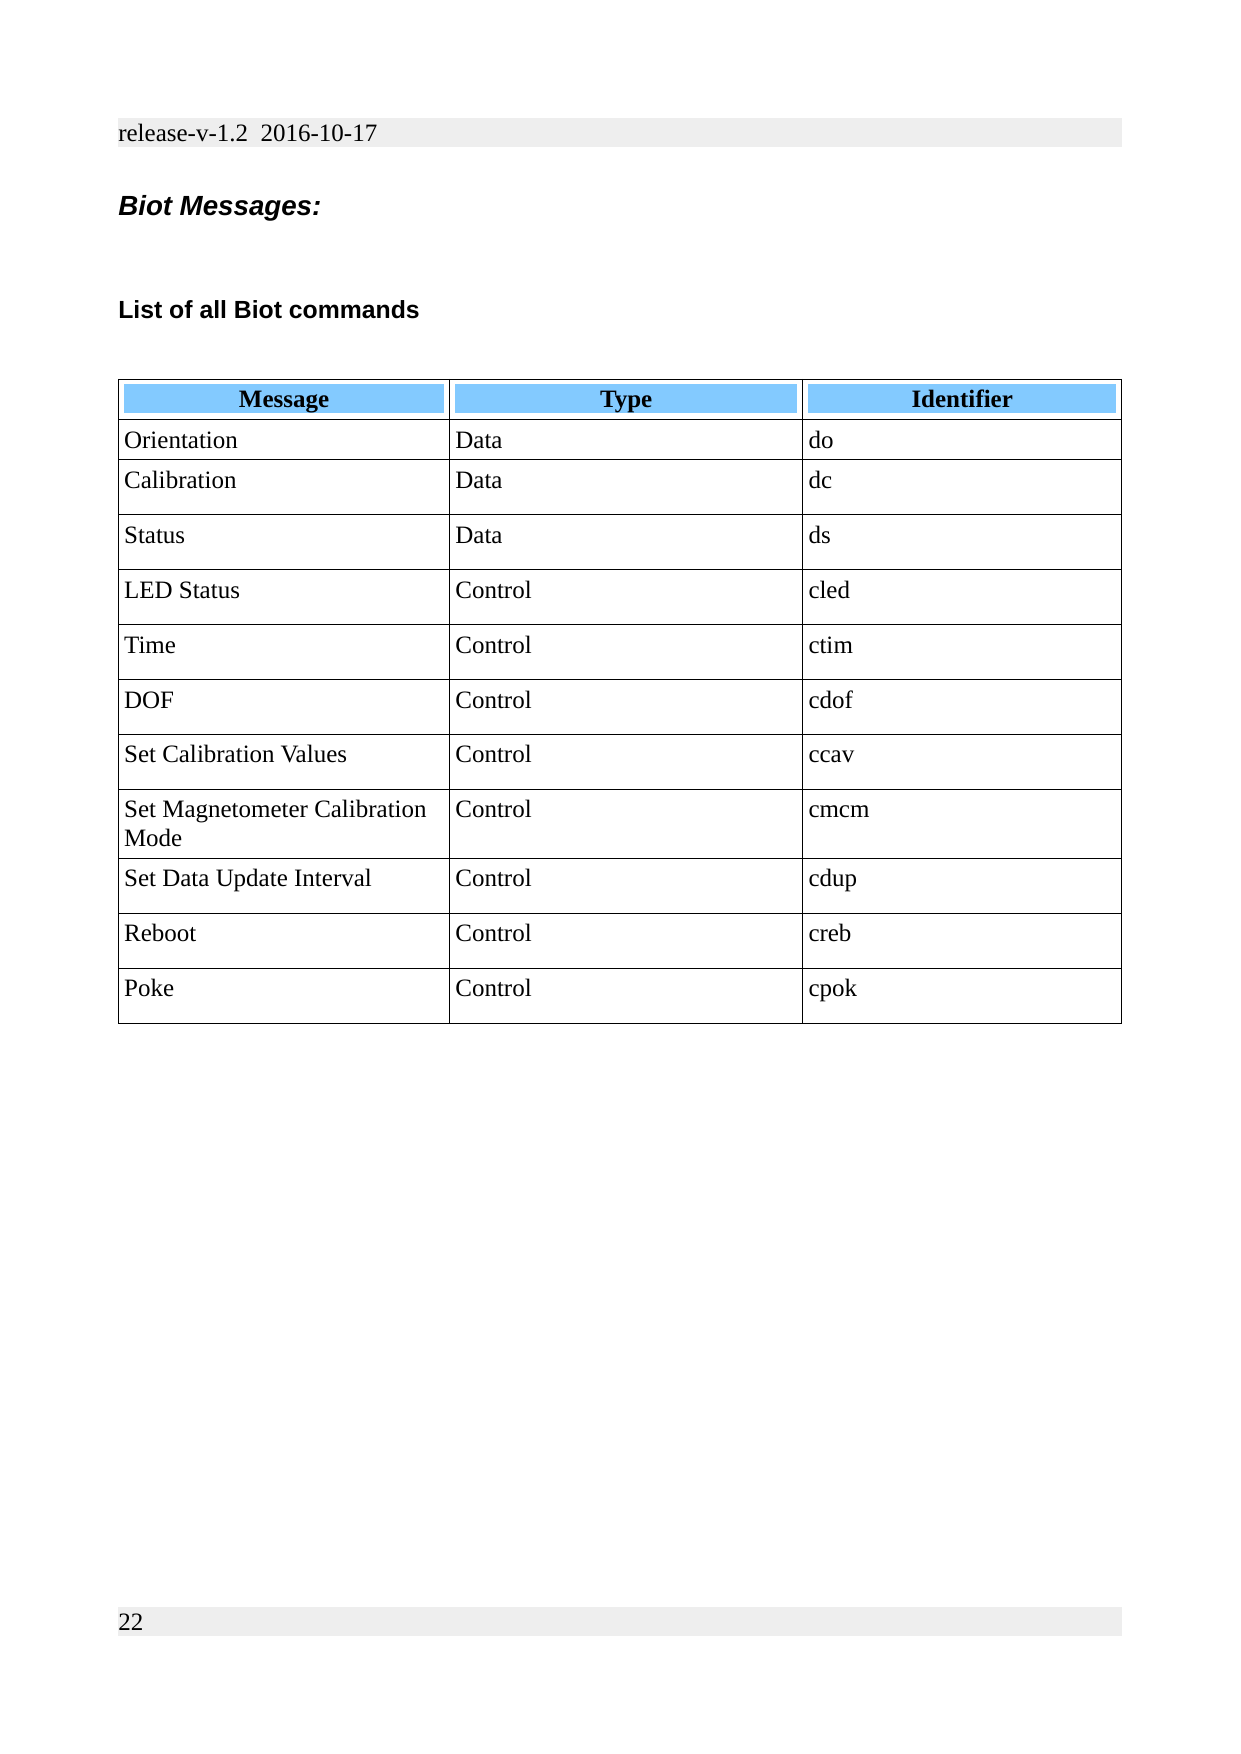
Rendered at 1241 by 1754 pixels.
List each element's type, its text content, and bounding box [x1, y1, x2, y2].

table_cell Control [450, 680, 802, 734]
table_header Message [119, 380, 449, 419]
table_cell Set Magnetometer Calibration Mode [119, 790, 449, 858]
table_cell cpok [803, 969, 1121, 1022]
table_cell Control [450, 790, 802, 858]
table_cell cmcm [803, 790, 1121, 858]
table_cell LED Status [119, 570, 449, 624]
table_cell DOF [119, 680, 449, 734]
table_cell Status [119, 515, 449, 569]
table_cell cled [803, 570, 1121, 624]
table_cell cdof [803, 680, 1121, 734]
table_cell ctim [803, 625, 1121, 679]
table_cell Control [450, 735, 802, 789]
table_cell cdup [803, 859, 1121, 913]
table_cell Reboot [119, 914, 449, 967]
table_cell Calibration [119, 460, 449, 514]
subtitle Biot Messages: [118, 189, 1122, 221]
table_cell Control [450, 570, 802, 624]
table_cell Set Calibration Values [119, 735, 449, 789]
table_cell Control [450, 625, 802, 679]
table_cell creb [803, 914, 1121, 967]
table_cell Control [450, 859, 802, 913]
table_cell dc [803, 460, 1121, 514]
subtitle List of all Biot commands [118, 295, 1122, 323]
table_header Type [450, 380, 802, 419]
table_cell Data [450, 460, 802, 514]
table_header Identifier [803, 380, 1121, 419]
table_cell Orientation [119, 420, 449, 459]
table_cell Control [450, 914, 802, 967]
table_cell Time [119, 625, 449, 679]
table_cell Control [450, 969, 802, 1022]
table_cell do [803, 420, 1121, 459]
table_cell ds [803, 515, 1121, 569]
table_cell Set Data Update Interval [119, 859, 449, 913]
table_cell Data [450, 420, 802, 459]
table_cell Data [450, 515, 802, 569]
table_cell ccav [803, 735, 1121, 789]
table_cell Poke [119, 969, 449, 1022]
